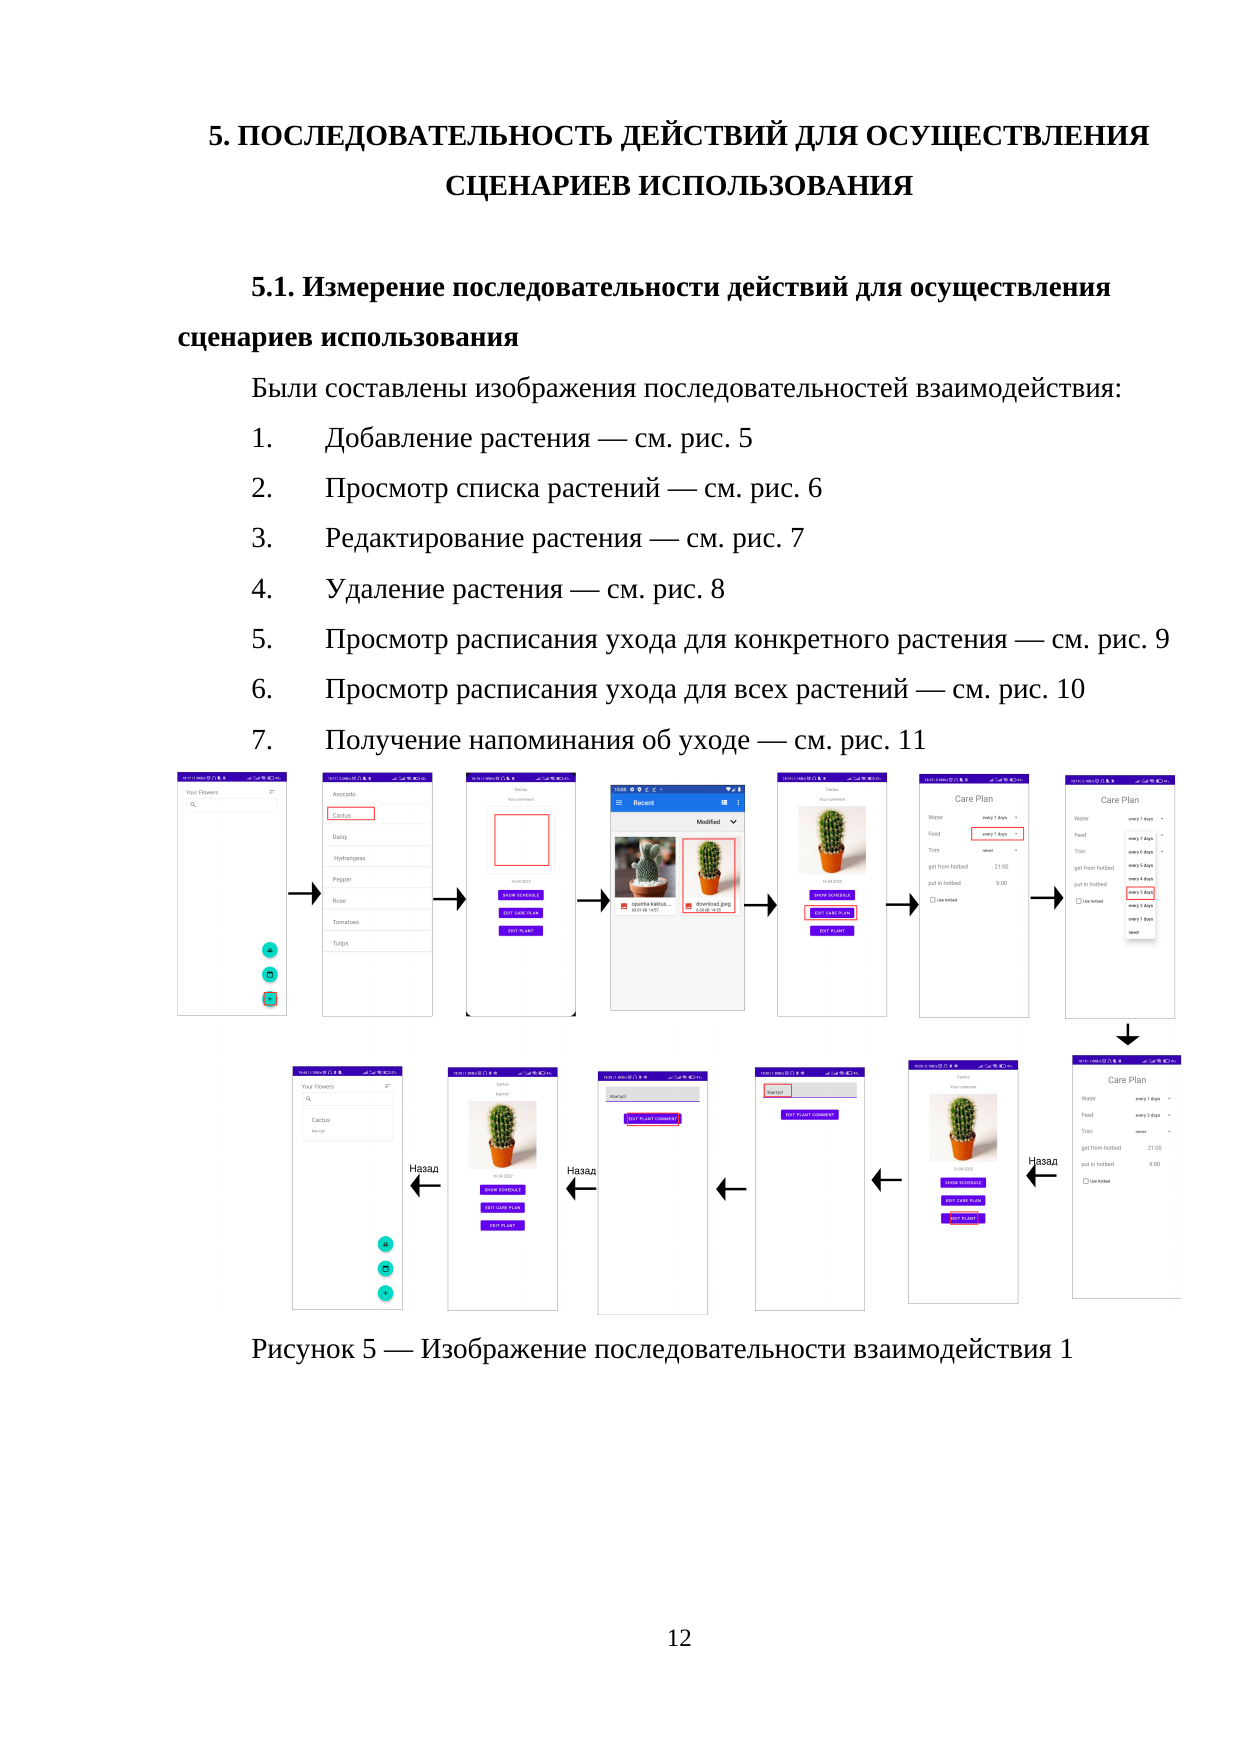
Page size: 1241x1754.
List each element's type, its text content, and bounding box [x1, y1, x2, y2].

list Добавление растения — см. рис. 5 [177, 420, 1181, 453]
list Редактирование растения — см. рис. 7 [177, 521, 1181, 554]
text 5.1. Измерение последовательности действий для осуществления сценариев использования [177, 269, 1181, 353]
text 5. Последовательность действий для осуществления сценариев использования [177, 118, 1181, 202]
list Просмотр расписания ухода для конкретного растения — см. рис. 9 [177, 621, 1181, 655]
text Рисунок 5 — Изображение последовательности взаимодействия 1 [177, 1315, 1181, 1364]
list Удаление растения — см. рис. 8 [177, 571, 1181, 604]
list Просмотр расписания ухода для всех растений — см. рис. 10 [177, 672, 1181, 705]
list Получение напоминания об уходе — см. рис. 11 [177, 722, 1181, 755]
picture [177, 772, 1182, 1315]
list Просмотр списка растений — см. рис. 6 [177, 470, 1181, 504]
text Были составлены изображения последовательностей взаимодействия: [177, 370, 1181, 403]
